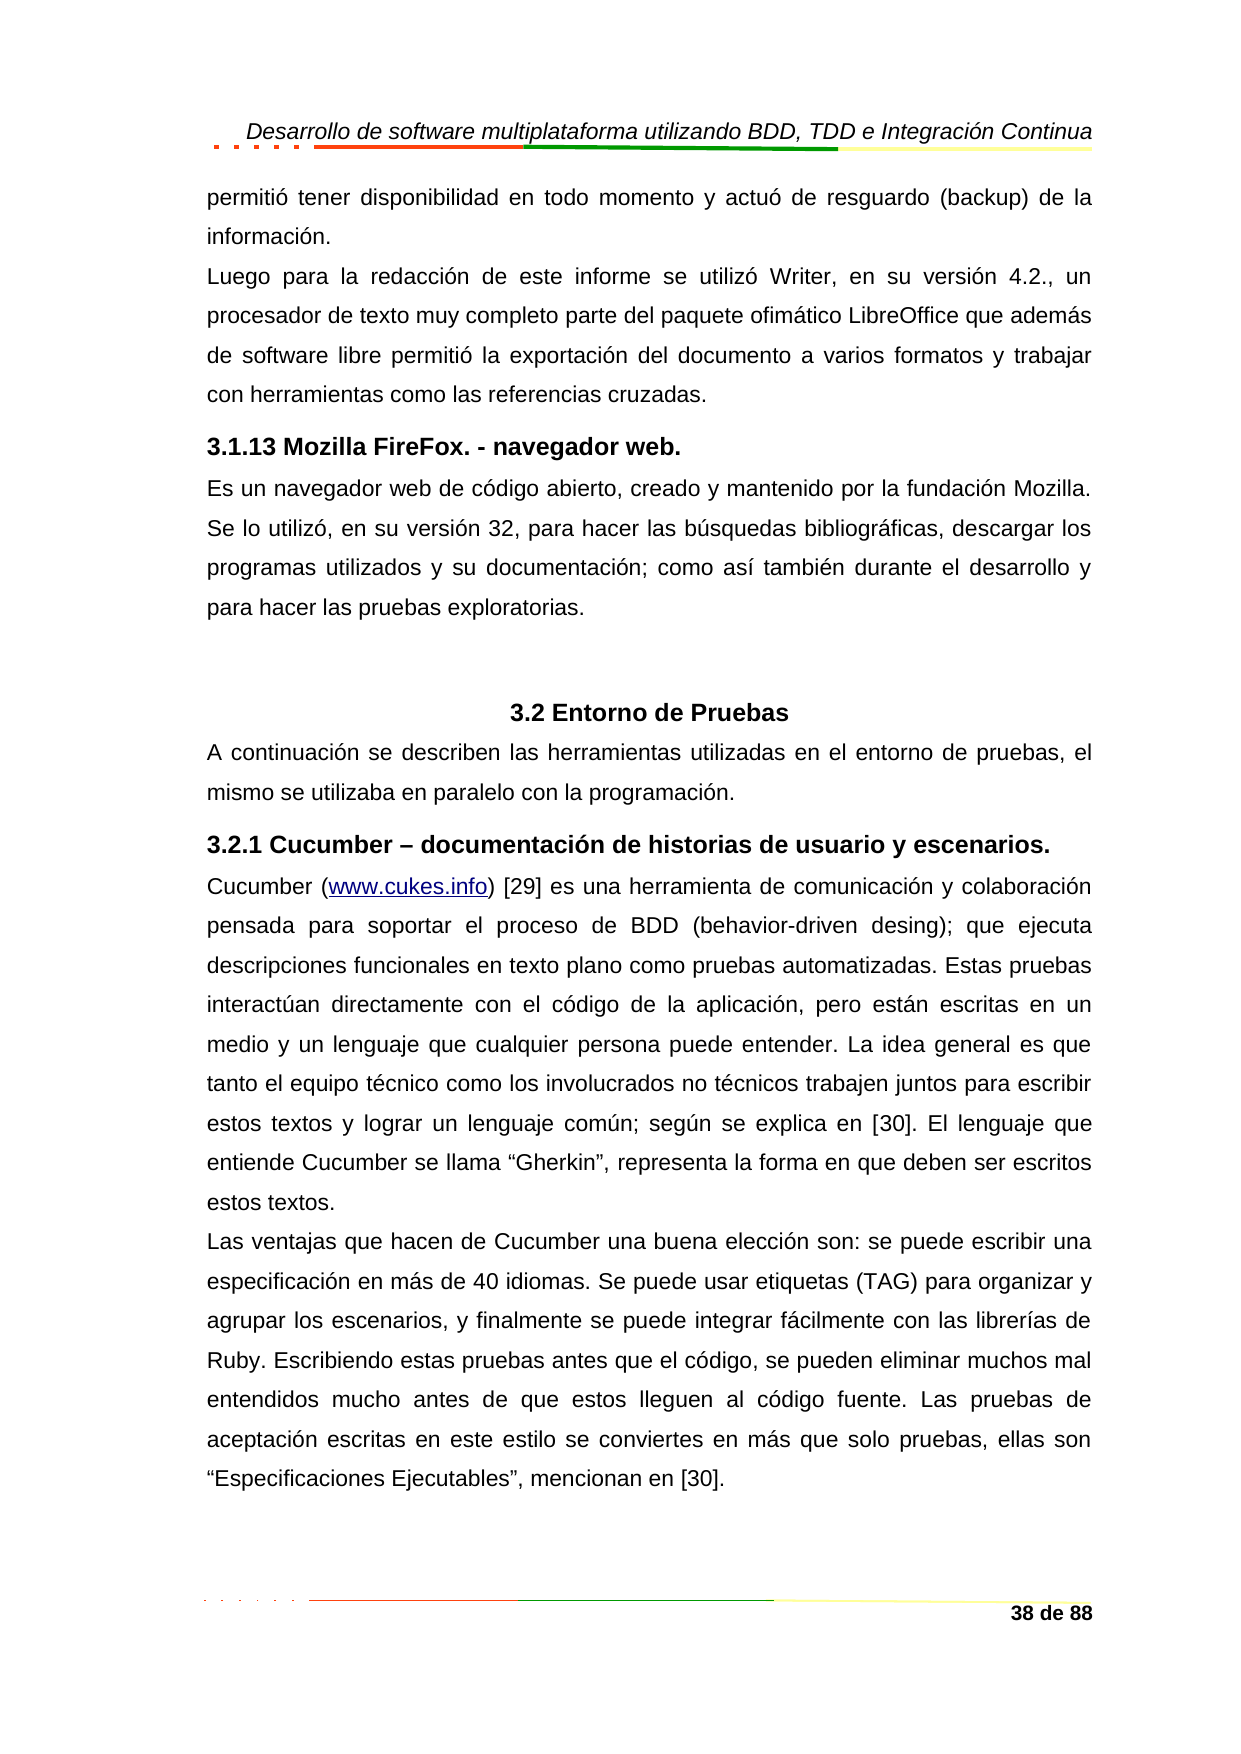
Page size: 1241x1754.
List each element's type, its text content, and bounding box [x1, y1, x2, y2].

list 3.1.13 Mozilla FireFox. - navegador web. [207, 432, 1093, 461]
text Es un navegador web de código abierto, creado y mantenido por la fundación Mozilla. Se lo utilizó, en su versión 32, para hacer las búsquedas bibliográficas, descargar los programas utilizados y su documentación; como así también durante el desarrollo y para hacer las pruebas exploratorias. [207, 475, 1093, 620]
text Cucumber (www.cukes.info) [29] es una herramienta de comunicación y colaboración pensada para soportar el proceso de BDD (behavior-driven desing); que ejecuta descripciones funcionales en texto plano como pruebas automatizadas. Estas pruebas interactúan directamente con el código de la aplicación, pero están escritas en un medio y un lenguaje que cualquier persona puede entender. La idea general es que tanto el equipo técnico como los involucrados no técnicos trabajen juntos para escribir estos textos y lograr un lenguaje común; según se explica en [30]. El lenguaje que entiende Cucumber se llama “Gherkin”, representa la forma en que deben ser escritos estos textos. [207, 873, 1093, 1215]
text 3.2.1 Cucumber – documentación de historias de usuario y escenarios. [207, 830, 1093, 858]
text Luego para la redacción de este informe se utilizó Writer, en su versión 4.2., un procesador de texto muy completo parte del paquete ofimático LibreOffice que además de software libre permitió la exportación del documento a varios formatos y trabajar con herramientas como las referencias cruzadas. [207, 263, 1093, 407]
text permitió tener disponibilidad en todo momento y actuó de resguardo (backup) de la información. [207, 184, 1093, 249]
subtitle 3.2 Entorno de Pruebas [207, 698, 1093, 727]
text Las ventajas que hacen de Cucumber una buena elección son: se puede escribir una especificación en más de 40 idiomas. Se puede usar etiquetas (TAG) para organizar y agrupar los escenarios, y finalmente se puede integrar fácilmente con las librerías de Ruby. Escribiendo estas pruebas antes que el código, se pueden eliminar muchos mal entendidos mucho antes de que estos lleguen al código fuente. Las pruebas de aceptación escritas en este estilo se conviertes en más que solo pruebas, ellas son “Especificaciones Ejecutables”, mencionan en [30]. [207, 1228, 1093, 1491]
text A continuación se describen las herramientas utilizadas en el entorno de pruebas, el mismo se utilizaba en paralelo con la programación. [207, 739, 1093, 805]
